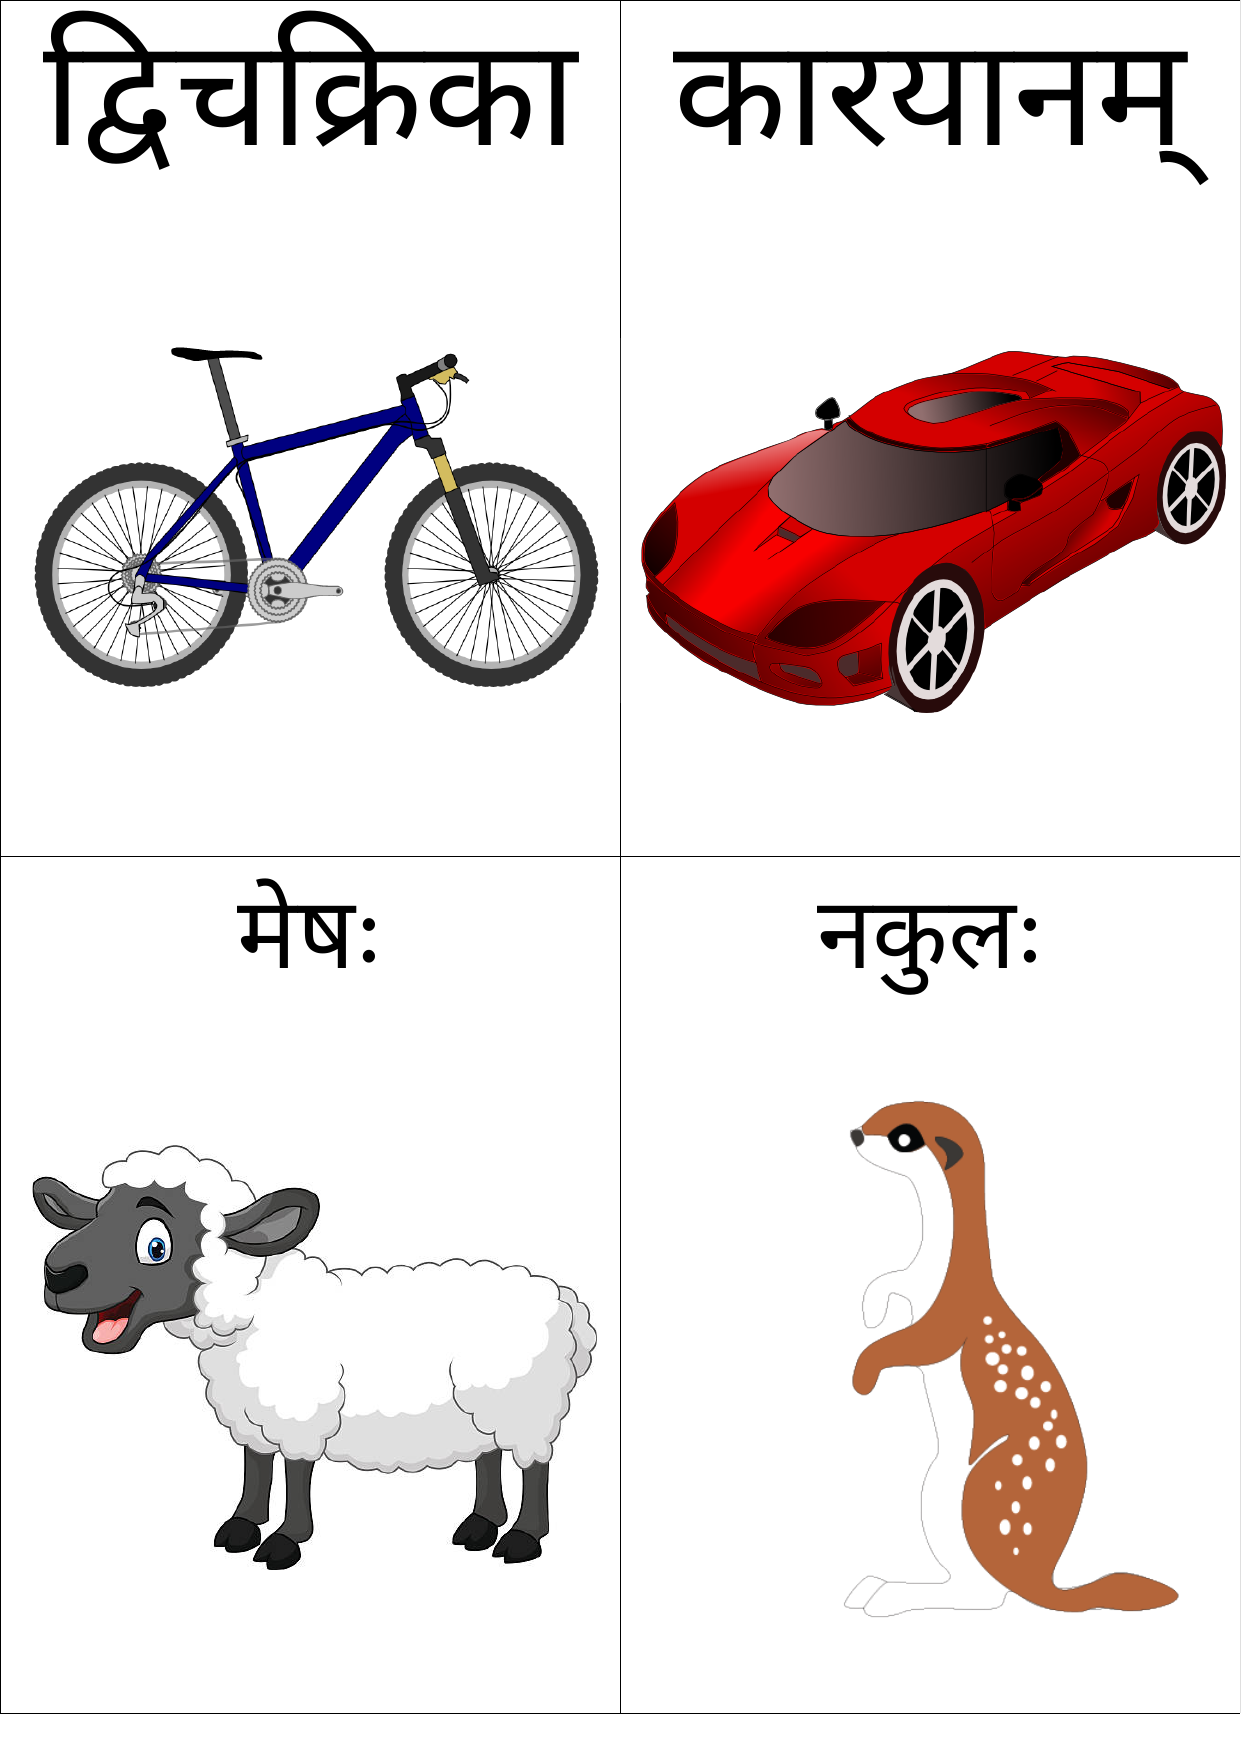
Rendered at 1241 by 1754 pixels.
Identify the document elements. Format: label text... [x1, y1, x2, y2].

picture [25, 338, 621, 703]
picture [737, 1072, 1207, 1681]
table_cell कारयानम् [621, 1, 1240, 856]
table_cell द्विचक्रिका [1, 1, 620, 856]
picture [32, 1145, 597, 1570]
table_cell मेषः [1, 857, 620, 1712]
picture [641, 351, 1226, 713]
table_cell नकुलः [621, 857, 1240, 1712]
